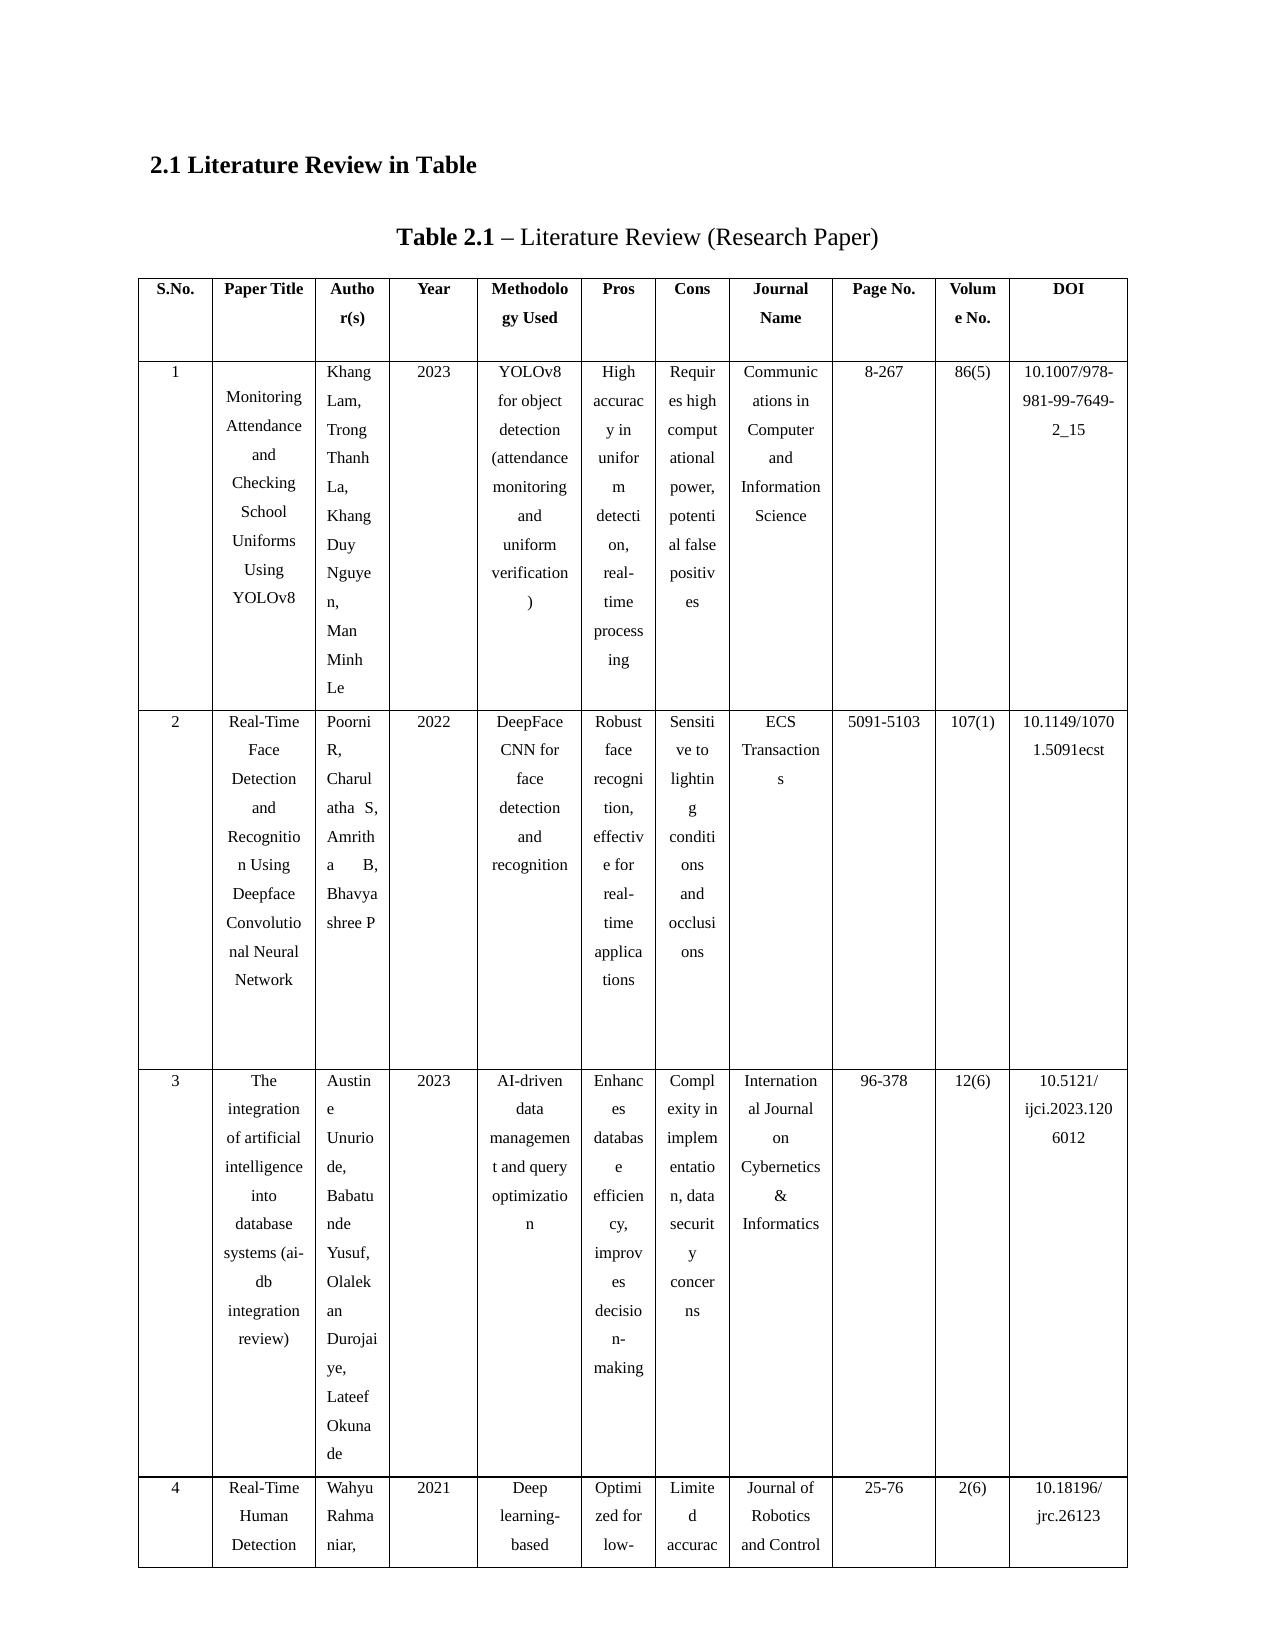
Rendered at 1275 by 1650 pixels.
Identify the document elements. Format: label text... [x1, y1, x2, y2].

table_cell 10.1007/978-981-99-7649-2_15 [1010, 362, 1127, 710]
table_cell Poorni R, Charulatha S, Amritha B, Bhavyashree P [316, 711, 389, 1069]
table_cell Monitoring Attendance and Checking School Uniforms Using YOLOv8 [213, 362, 315, 710]
table_cell Sensitive to lighting conditions and occlusions [656, 711, 729, 1069]
table_header Cons [656, 279, 729, 361]
table_header Year [390, 279, 477, 361]
table_header Page No. [833, 279, 935, 361]
table_cell 8-267 [833, 362, 935, 710]
table_cell Deep learning-based [478, 1478, 581, 1567]
table_cell 2023 [390, 1070, 477, 1476]
table_cell Khang Lam, Trong Thanh La, Khang Duy Nguyen, Man Minh Le [316, 362, 389, 710]
table_header Journal Name [730, 279, 832, 361]
table_cell 1 [139, 362, 212, 710]
table_cell Austine Unuriode, Babatunde Yusuf, Olalekan Durojaiye, Lateef Okunade [316, 1070, 389, 1476]
table_cell Real-Time Face Detection and Recognition Using Deepface Convolutional Neural Network [213, 711, 315, 1069]
table_cell 10.1149/10701.5091ecst [1010, 711, 1127, 1069]
table_cell Optimized for low- [582, 1478, 655, 1567]
table_cell 10.18196/jrc.26123 [1010, 1478, 1127, 1567]
table_header Methodology Used [478, 279, 581, 361]
table_cell AI-driven data management and query optimization [478, 1070, 581, 1476]
table_cell 25-76 [833, 1478, 935, 1567]
table_cell High accuracy in uniform detection, real-time processing [582, 362, 655, 710]
table_cell Requires high computational power, potential false positives [656, 362, 729, 710]
table_header Author(s) [316, 279, 389, 361]
table_cell Complexity in implementation, data security concerns [656, 1070, 729, 1476]
table_cell Enhances database efficiency, improves decision-making [582, 1070, 655, 1476]
table_header S.No. [139, 279, 212, 361]
table_cell 10.5121/ijci.2023.1206012 [1010, 1070, 1127, 1476]
table_cell 86(5) [936, 362, 1009, 710]
text Table 2.1 – Literature Review (Research Paper) [150, 222, 1125, 251]
table_cell YOLOv8 for object detection (attendance monitoring and uniform verification) [478, 362, 581, 710]
table_header Pros [582, 279, 655, 361]
table_cell 2022 [390, 711, 477, 1069]
subtitle 2.1 Literature Review in Table [150, 150, 1125, 179]
table_cell 3 [139, 1070, 212, 1476]
table_cell Wahyu Rahmaniar, [316, 1478, 389, 1567]
table_cell 2021 [390, 1478, 477, 1567]
table_cell Journal of Robotics and Control [730, 1478, 832, 1567]
table_cell 96-378 [833, 1070, 935, 1476]
table_cell 2(6) [936, 1478, 1009, 1567]
table_header DOI [1010, 279, 1127, 361]
table_cell The integration of artificial intelligence into database systems (ai-db integration review) [213, 1070, 315, 1476]
table_header Paper Title [213, 279, 315, 361]
table_cell Limited accurac [656, 1478, 729, 1567]
table_cell Robust face recognition, effective for real-time applications [582, 711, 655, 1069]
table_cell ECS Transactions [730, 711, 832, 1069]
table_cell 2 [139, 711, 212, 1069]
table_cell 107(1) [936, 711, 1009, 1069]
table_cell Real-Time Human Detection [213, 1478, 315, 1567]
table_cell 4 [139, 1478, 212, 1567]
table_header Volume No. [936, 279, 1009, 361]
table_cell International Journal on Cybernetics & Informatics [730, 1070, 832, 1476]
table_cell 5091-5103 [833, 711, 935, 1069]
table_cell DeepFace CNN for face detection and recognition [478, 711, 581, 1069]
table_cell Communications in Computer and Information Science [730, 362, 832, 710]
table_cell 12(6) [936, 1070, 1009, 1476]
table_cell 2023 [390, 362, 477, 710]
